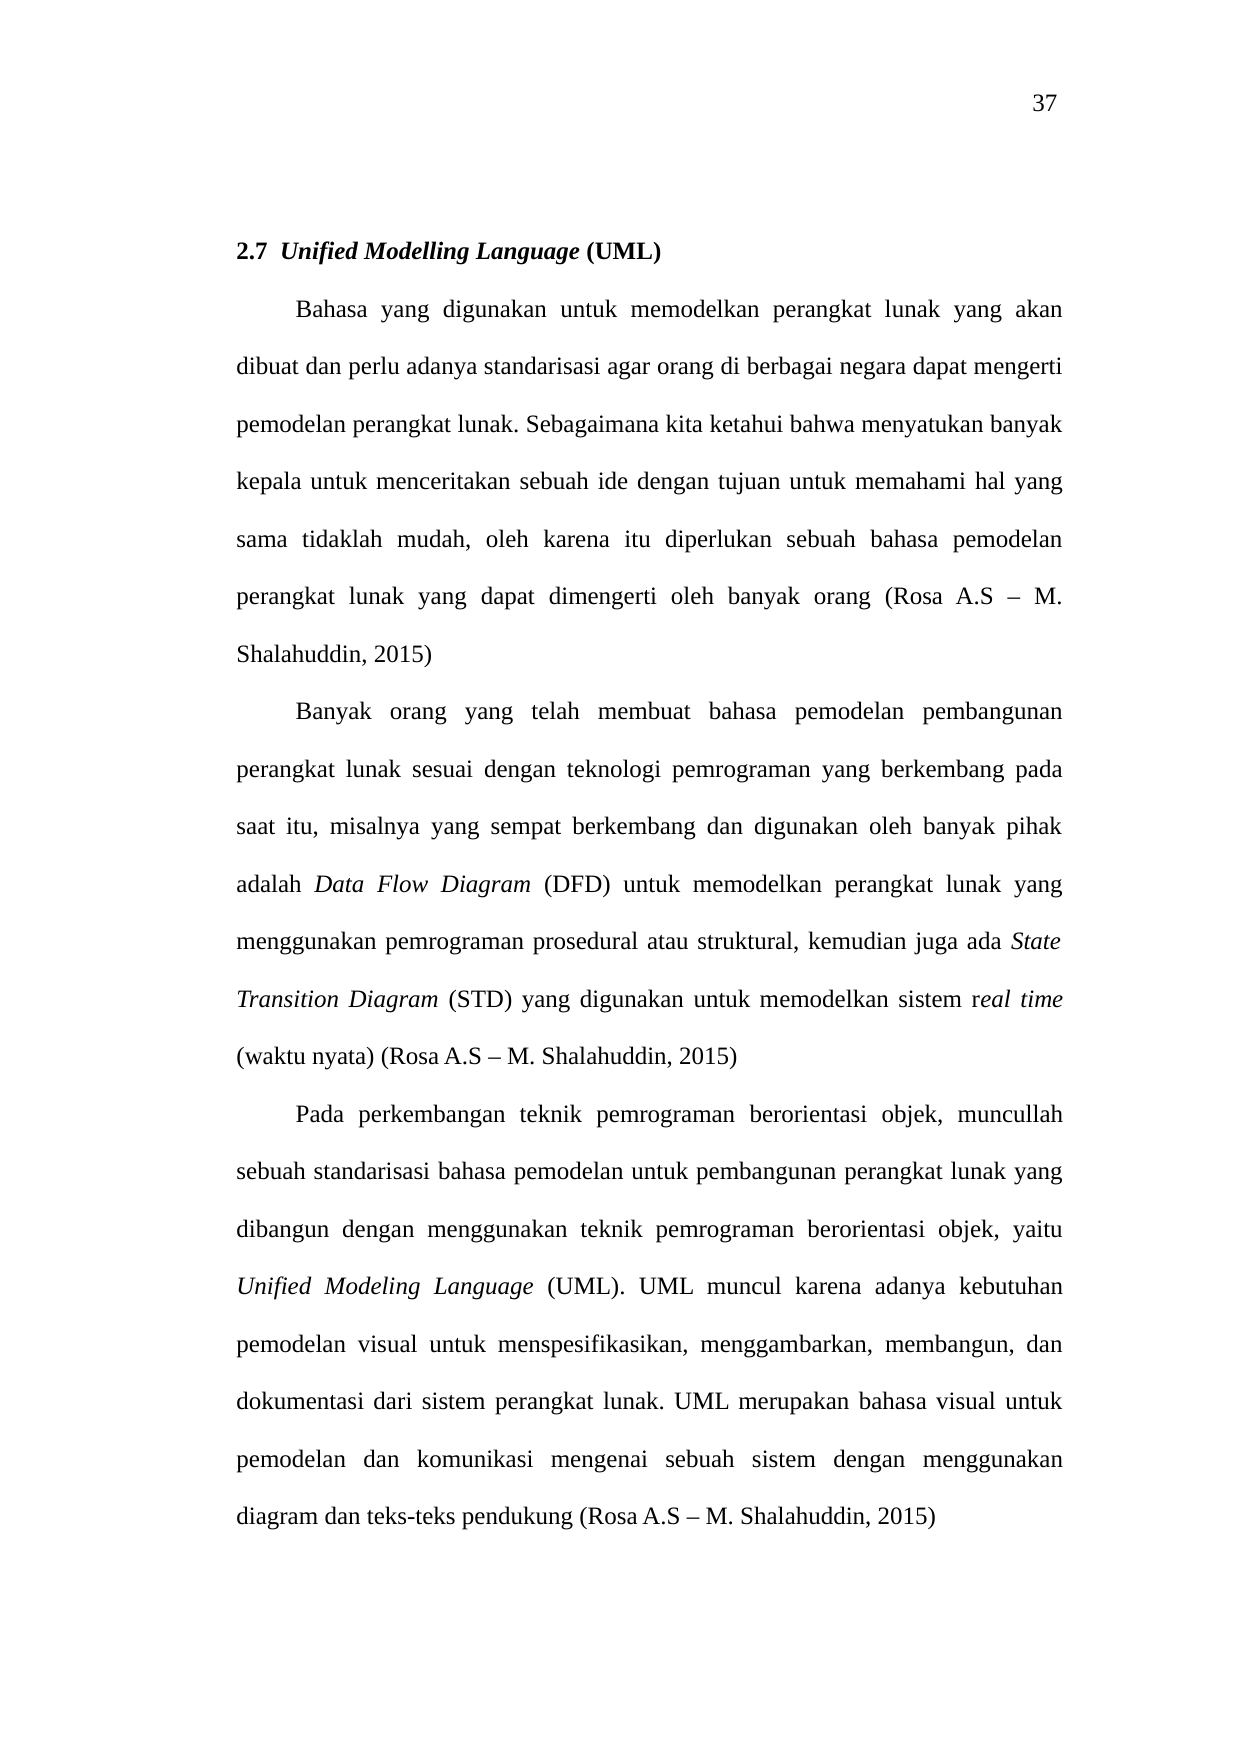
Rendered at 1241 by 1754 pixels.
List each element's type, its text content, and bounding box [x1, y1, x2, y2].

text Pada perkembangan teknik pemrograman berorientasi objek, muncullah sebuah standarisasi bahasa pemodelan untuk pembangunan perangkat lunak yang dibangun dengan menggunakan teknik pemrograman berorientasi objek, yaitu Unified Modeling Language (UML). UML muncul karena adanya kebutuhan pemodelan visual untuk menspesifikasikan, menggambarkan, membangun, dan dokumentasi dari sistem perangkat lunak. UML merupakan bahasa visual untuk pemodelan dan komunikasi mengenai sebuah sistem dengan menggunakan diagram dan teks-teks pendukung (Rosa A.S – M. Shalahuddin, 2015) [236, 1099, 1063, 1530]
text Banyak orang yang telah membuat bahasa pemodelan pembangunan perangkat lunak sesuai dengan teknologi pemrograman yang berkembang pada saat itu, misalnya yang sempat berkembang dan digunakan oleh banyak pihak adalah Data Flow Diagram (DFD) untuk memodelkan perangkat lunak yang menggunakan pemrograman prosedural atau struktural, kemudian juga ada State Transition Diagram (STD) yang digunakan untuk memodelkan sistem real time (waktu nyata) (Rosa A.S – M. Shalahuddin, 2015) [236, 696, 1063, 1070]
subtitle Unified Modelling Language (UML) [236, 236, 1063, 265]
text Bahasa yang digunakan untuk memodelkan perangkat lunak yang akan dibuat dan perlu adanya standarisasi agar orang di berbagai negara dapat mengerti pemodelan perangkat lunak. Sebagaimana kita ketahui bahwa menyatukan banyak kepala untuk menceritakan sebuah ide dengan tujuan untuk memahami hal yang sama tidaklah mudah, oleh karena itu diperlukan sebuah bahasa pemodelan perangkat lunak yang dapat dimengerti oleh banyak orang (Rosa A.S – M. Shalahuddin, 2015) [236, 294, 1063, 667]
